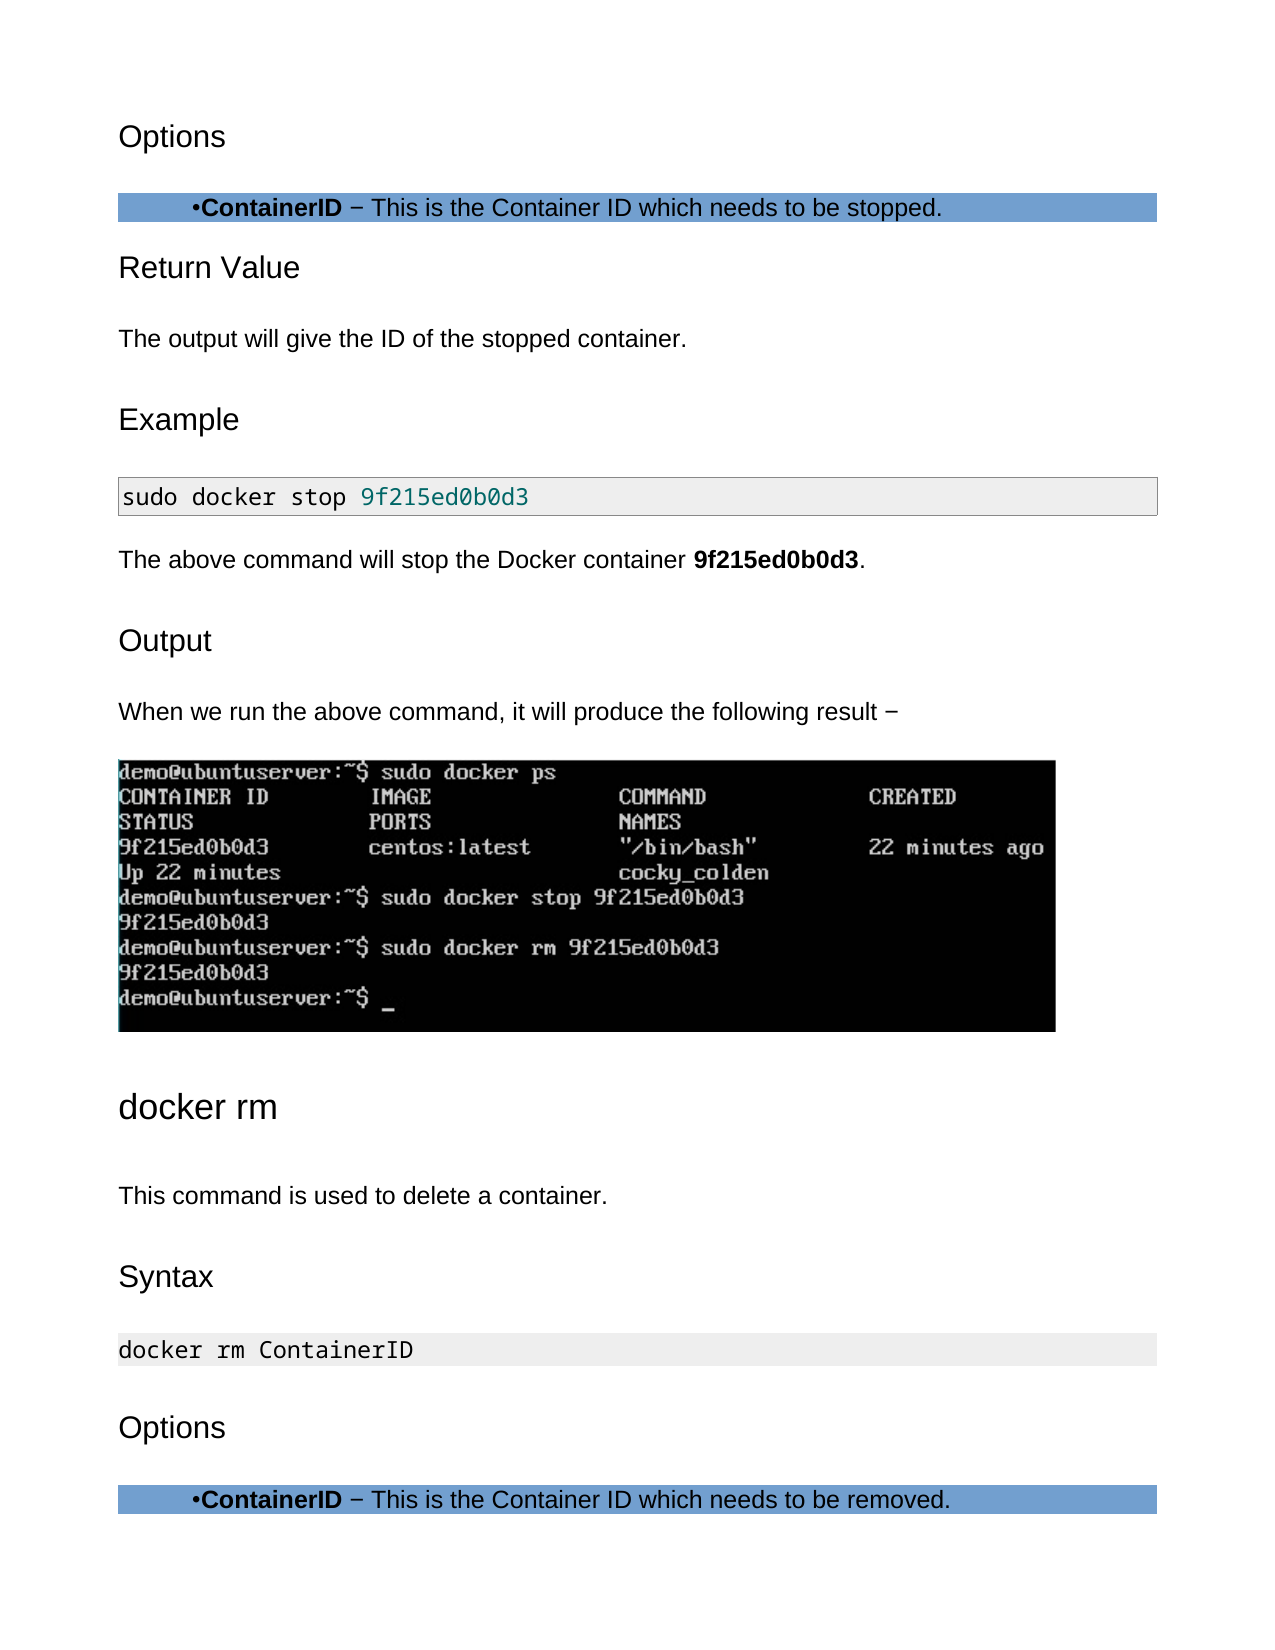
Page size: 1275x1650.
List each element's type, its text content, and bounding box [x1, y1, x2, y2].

text When we run the above command, it will produce the following result − [118, 697, 1157, 726]
subtitle Options [118, 1409, 1157, 1446]
list ContainerID − This is the Container ID which needs to be stopped. [118, 193, 1157, 222]
list ContainerID − This is the Container ID which needs to be removed. [118, 1485, 1157, 1514]
text This command is used to delete a container. [118, 1181, 1157, 1210]
subtitle Output [118, 622, 1157, 658]
picture [118, 759, 1056, 1032]
text docker rm ContainerID [118, 1333, 1157, 1366]
text The output will give the ID of the stopped container. [118, 324, 1157, 353]
text The above command will stop the Docker container 9f215ed0b0d3. [118, 544, 1157, 573]
subtitle Example [118, 401, 1157, 437]
subtitle docker rm [118, 1086, 1157, 1127]
text sudo docker stop 9f215ed0b0d3 [119, 478, 1157, 515]
subtitle Options [118, 118, 1157, 154]
subtitle Return Value [118, 249, 1157, 285]
subtitle Syntax [118, 1258, 1157, 1294]
